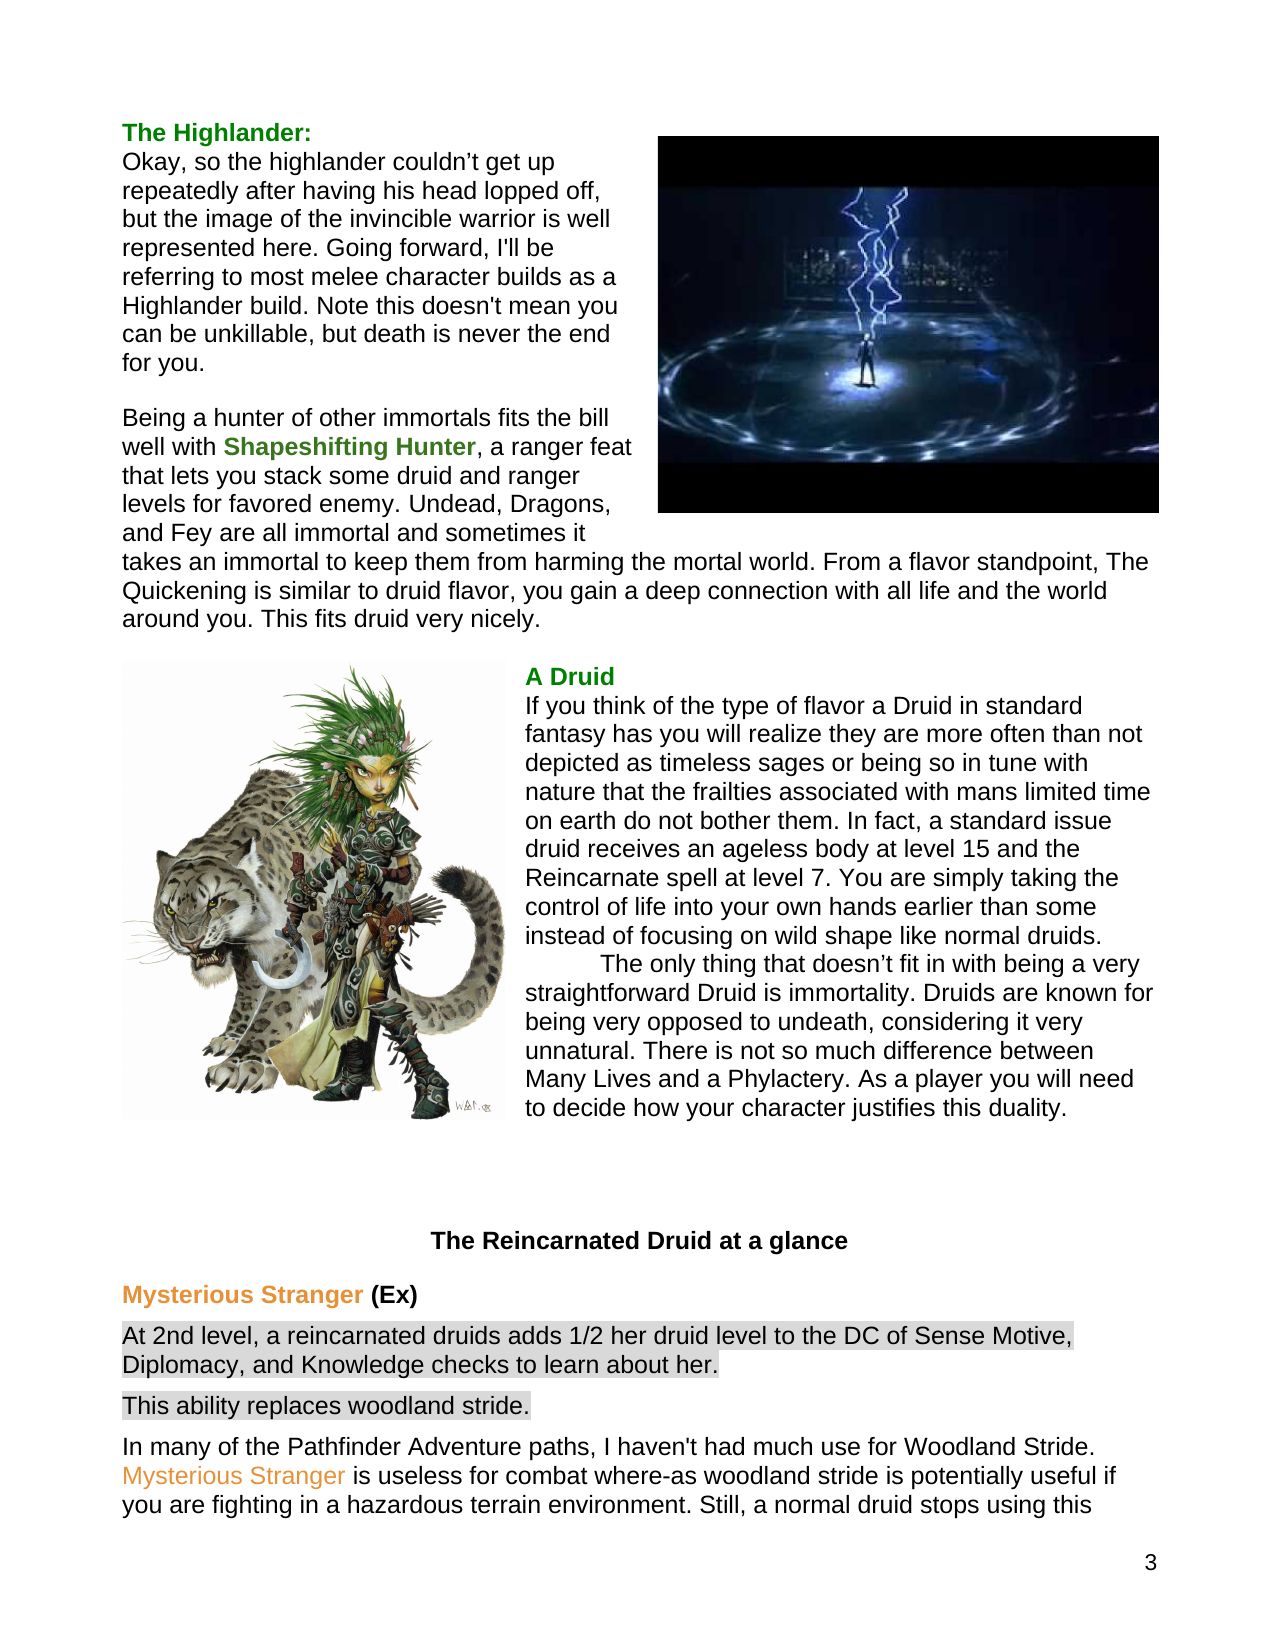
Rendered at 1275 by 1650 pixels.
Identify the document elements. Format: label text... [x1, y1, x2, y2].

text The Highlander: [122, 118, 1157, 147]
picture [657, 136, 1159, 513]
text This ability replaces woodland stride. [122, 1391, 1157, 1420]
text Being a hunter of other immortals fits the bill well with Shapeshifting Hunter, a ranger feat that lets you stack some druid and ranger levels for favored enemy. Undead, Dragons, and Fey are all immortal and sometimes it takes an immortal to keep them from harming the mortal world. From a flavor standpoint, The Quickening is similar to druid flavor, you gain a deep connection with all life and the world around you. This fits druid very nicely. [122, 403, 1157, 633]
text A Druid [506, 662, 1157, 691]
text The only thing that doesn’t fit in with being a very straightforward Druid is immortality. Druids are known for being very opposed to undeath, considering it very unnatural. There is not so much difference between Many Lives and a Phylactery. As a player you will need to decide how your character justifies this duality. [122, 949, 1157, 1122]
subtitle The Reincarnated Druid at a glance [122, 1226, 1157, 1255]
picture [121, 661, 506, 1120]
text At 2nd level, a reincarnated druids adds 1/2 her druid level to the DC of Sense Motive, Diplomacy, and Knowledge checks to learn about her. [122, 1321, 1157, 1378]
text Okay, so the highlander couldn’t get up repeatedly after having his head lopped off, but the image of the invincible warrior is well represented here. Going forward, I'll be referring to most melee character builds as a Highlander build. Note this doesn't mean you can be unkillable, but death is never the end for you. [122, 147, 657, 377]
subtitle Mysterious Stranger (Ex) [122, 1280, 1157, 1308]
text If you think of the type of flavor a Druid in standard fantasy has you will realize they are more often than not depicted as timeless sages or being so in tune with nature that the frailties associated with mans limited time on earth do not bother them. In fact, a standard issue druid receives an ageless body at level 15 and the Reincarnate spell at level 7. You are simply taking the control of life into your own hands earlier than some instead of focusing on wild shape like normal druids. [506, 691, 1157, 949]
text In many of the Pathfinder Adventure paths, I haven't had much use for Woodland Stride. Mysterious Stranger is useless for combat where-as woodland stride is potentially useful if you are fighting in a hazardous terrain environment. Still, a normal druid stops using this [122, 1432, 1157, 1518]
